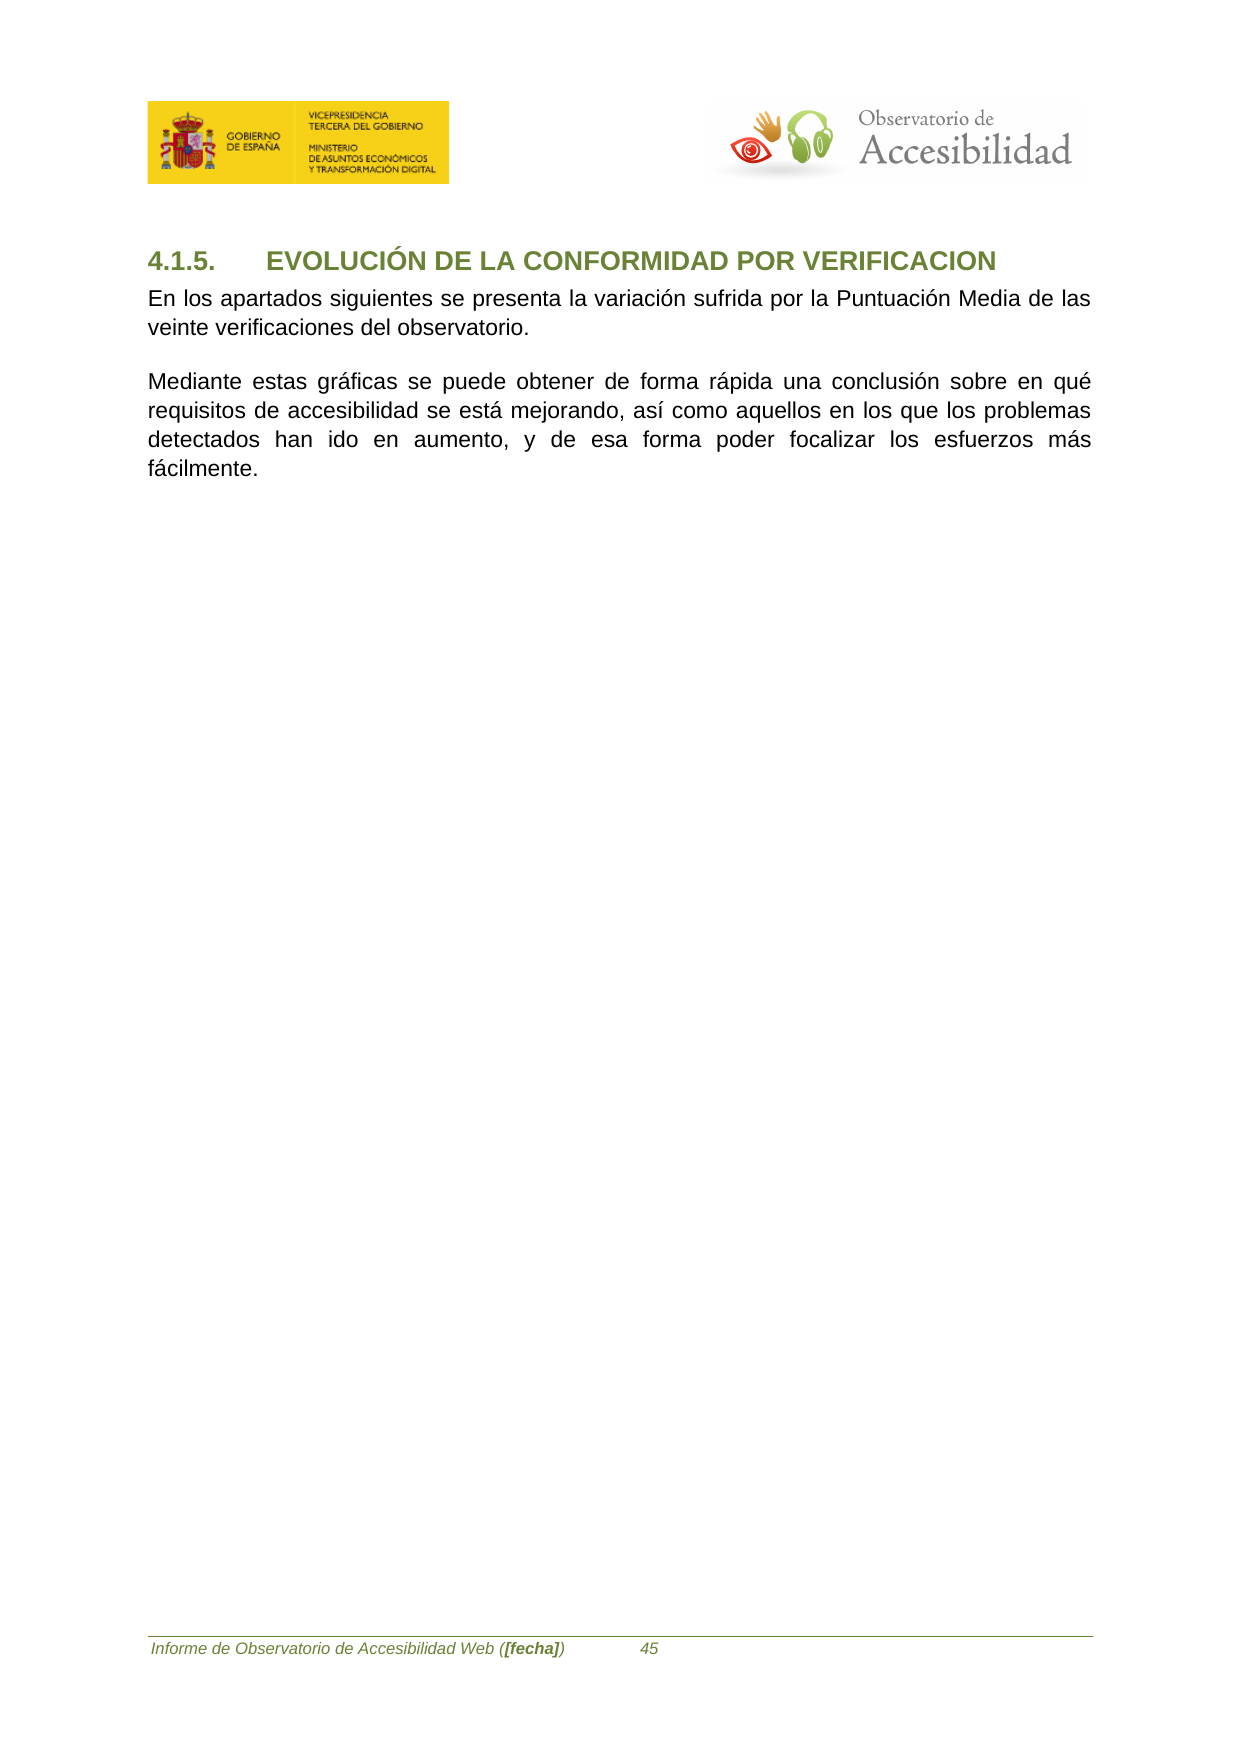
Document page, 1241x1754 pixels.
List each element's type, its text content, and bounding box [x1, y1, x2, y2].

picture [147, 101, 450, 184]
picture [710, 101, 1086, 184]
subtitle Evolución de la conformidad por Verificacion [148, 245, 1092, 276]
text Mediante estas gráficas se puede obtener de forma rápida una conclusión sobre en qué requisitos de accesibilidad se está mejorando, así como aquellos en los que los problemas detectados han ido en aumento, y de esa forma poder focalizar los esfuerzos más fácilmente. [148, 368, 1092, 481]
text En los apartados siguientes se presenta la variación sufrida por la Puntuación Media de las veinte verificaciones del observatorio. [148, 285, 1092, 341]
